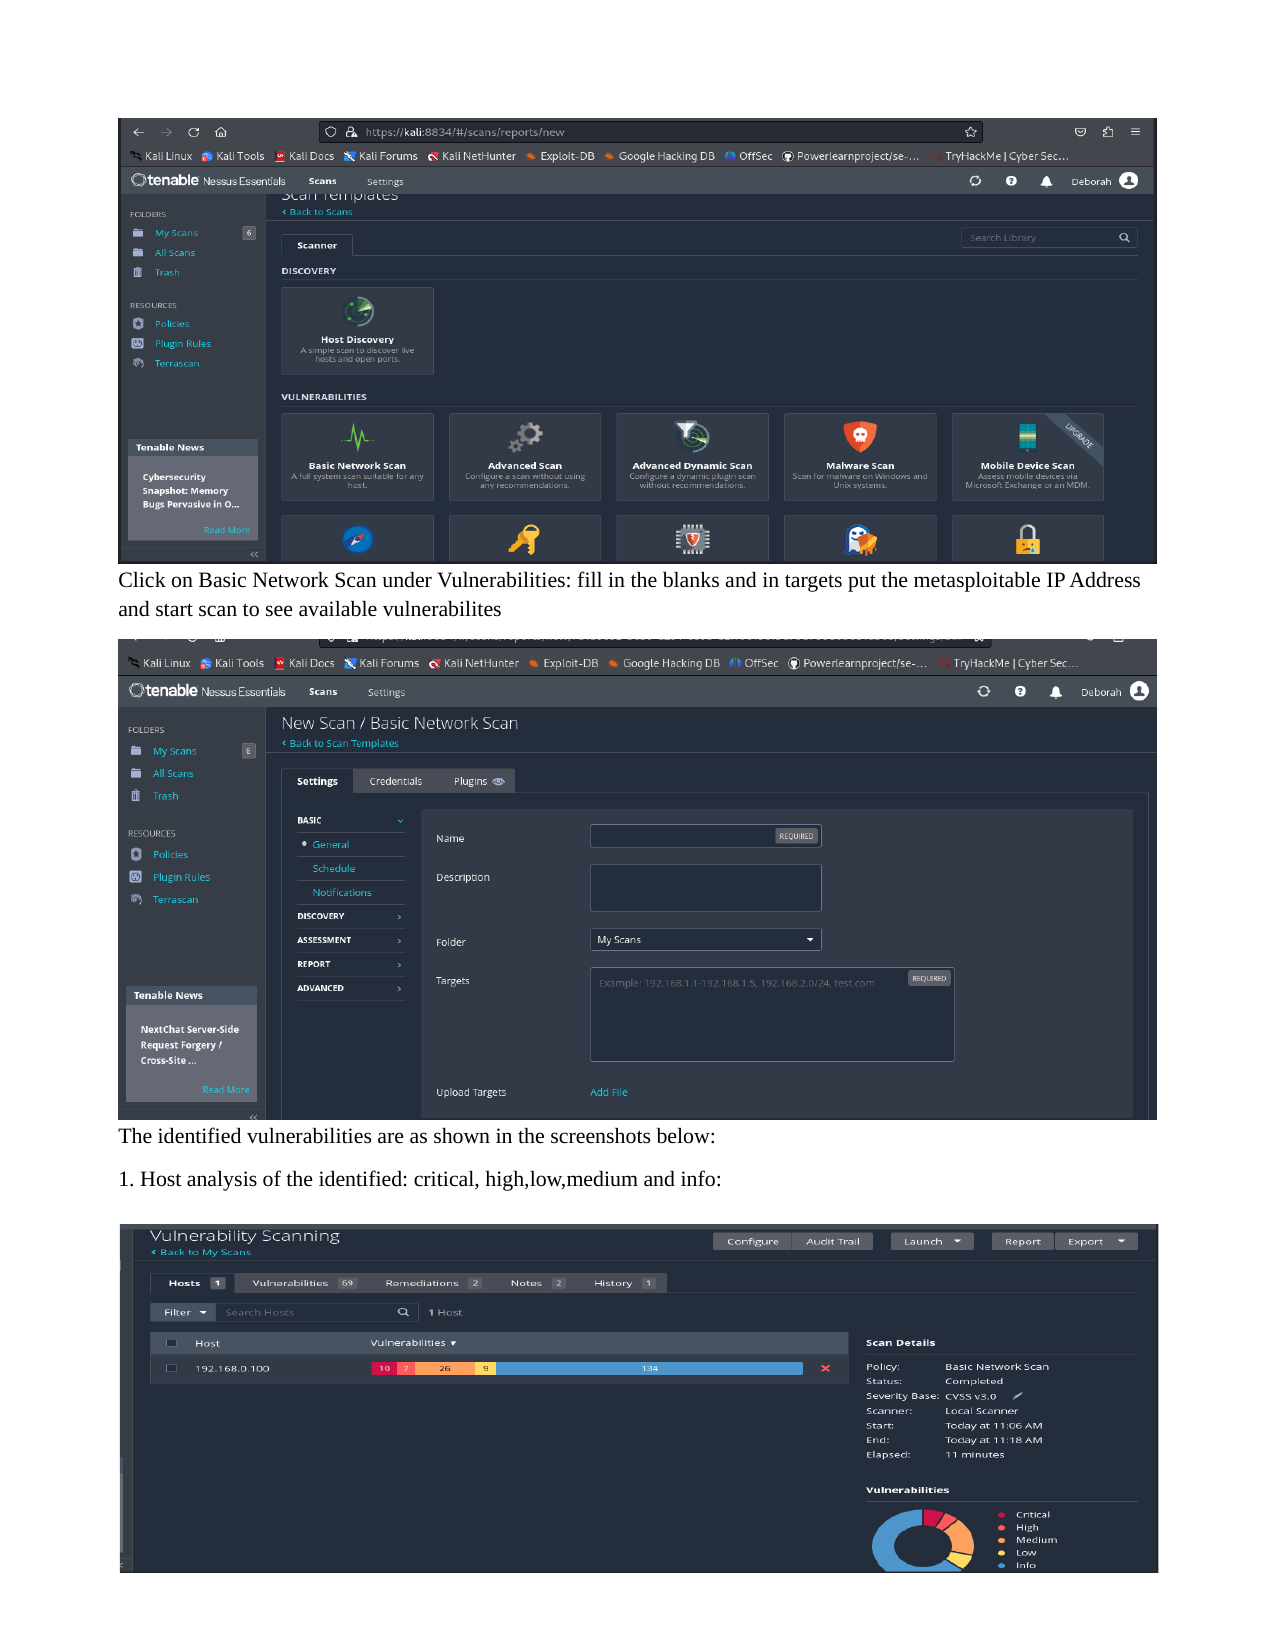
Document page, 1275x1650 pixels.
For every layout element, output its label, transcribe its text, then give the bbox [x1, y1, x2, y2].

picture [118, 118, 1157, 564]
picture [119, 1224, 1159, 1573]
picture [118, 639, 1157, 1120]
text Click on Basic Network Scan under Vulnerabilities: fill in the blanks and in targets put the metasploitable IP Address and start scan to see available vulnerabilites [118, 564, 1157, 621]
text The identified vulnerabilities are as shown in the screenshots below: [118, 1120, 1157, 1148]
text 1. Host analysis of the identified: critical, high,low,medium and info: [118, 1166, 1157, 1192]
